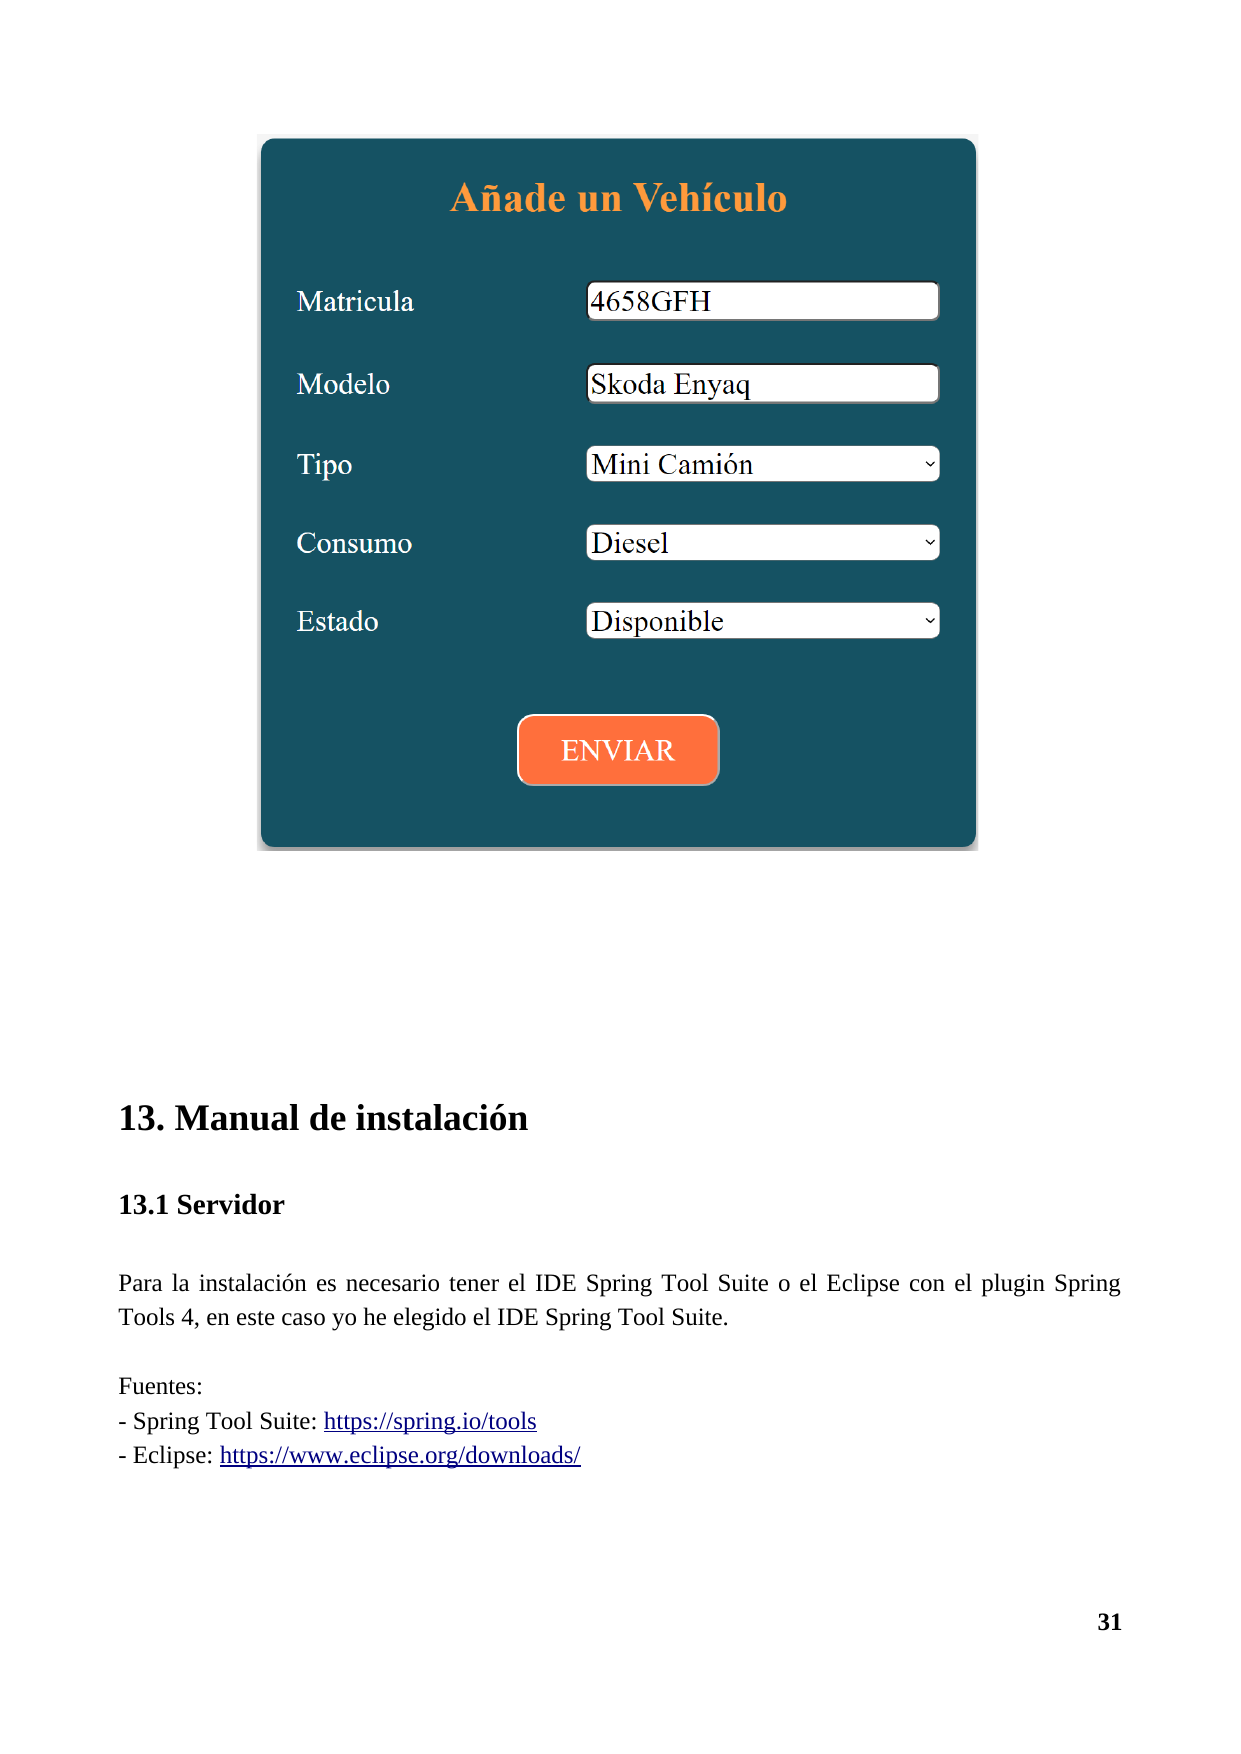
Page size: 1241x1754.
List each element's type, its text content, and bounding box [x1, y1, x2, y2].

text 13. Manual de instalación [118, 1096, 1122, 1139]
text - Spring Tool Suite: https://spring.io/tools [118, 1406, 1122, 1434]
text Fuentes: [118, 1371, 1122, 1400]
text Para la instalación es necesario tener el IDE Spring Tool Suite o el Eclipse con el plugin Spring Tools 4, en este caso yo he elegido el IDE Spring Tool Suite. [118, 1268, 1122, 1331]
text - Eclipse: https://www.eclipse.org/downloads/ [118, 1440, 1122, 1469]
text 13.1 Servidor [118, 1187, 1122, 1221]
picture [256, 134, 979, 851]
